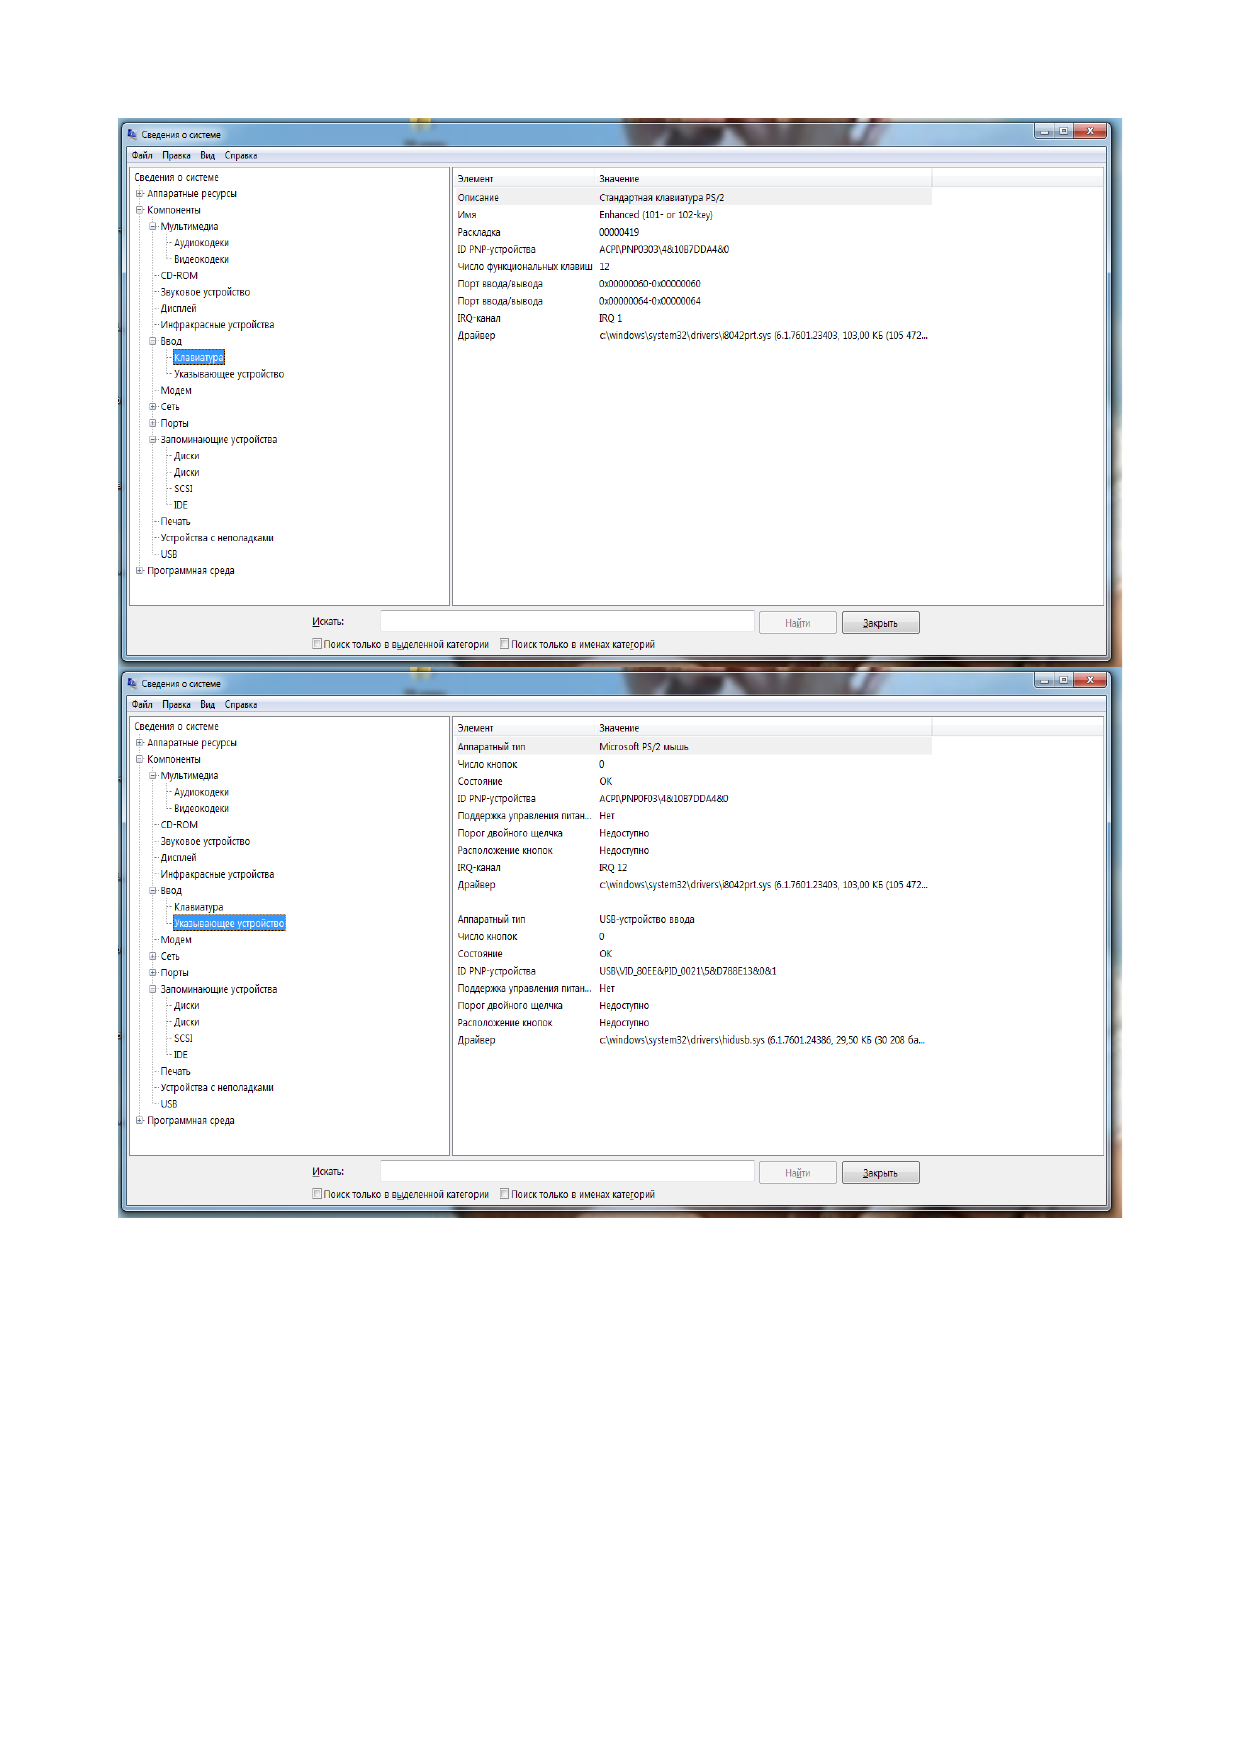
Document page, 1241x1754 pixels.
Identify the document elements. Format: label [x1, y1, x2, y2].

picture [118, 118, 1123, 1218]
